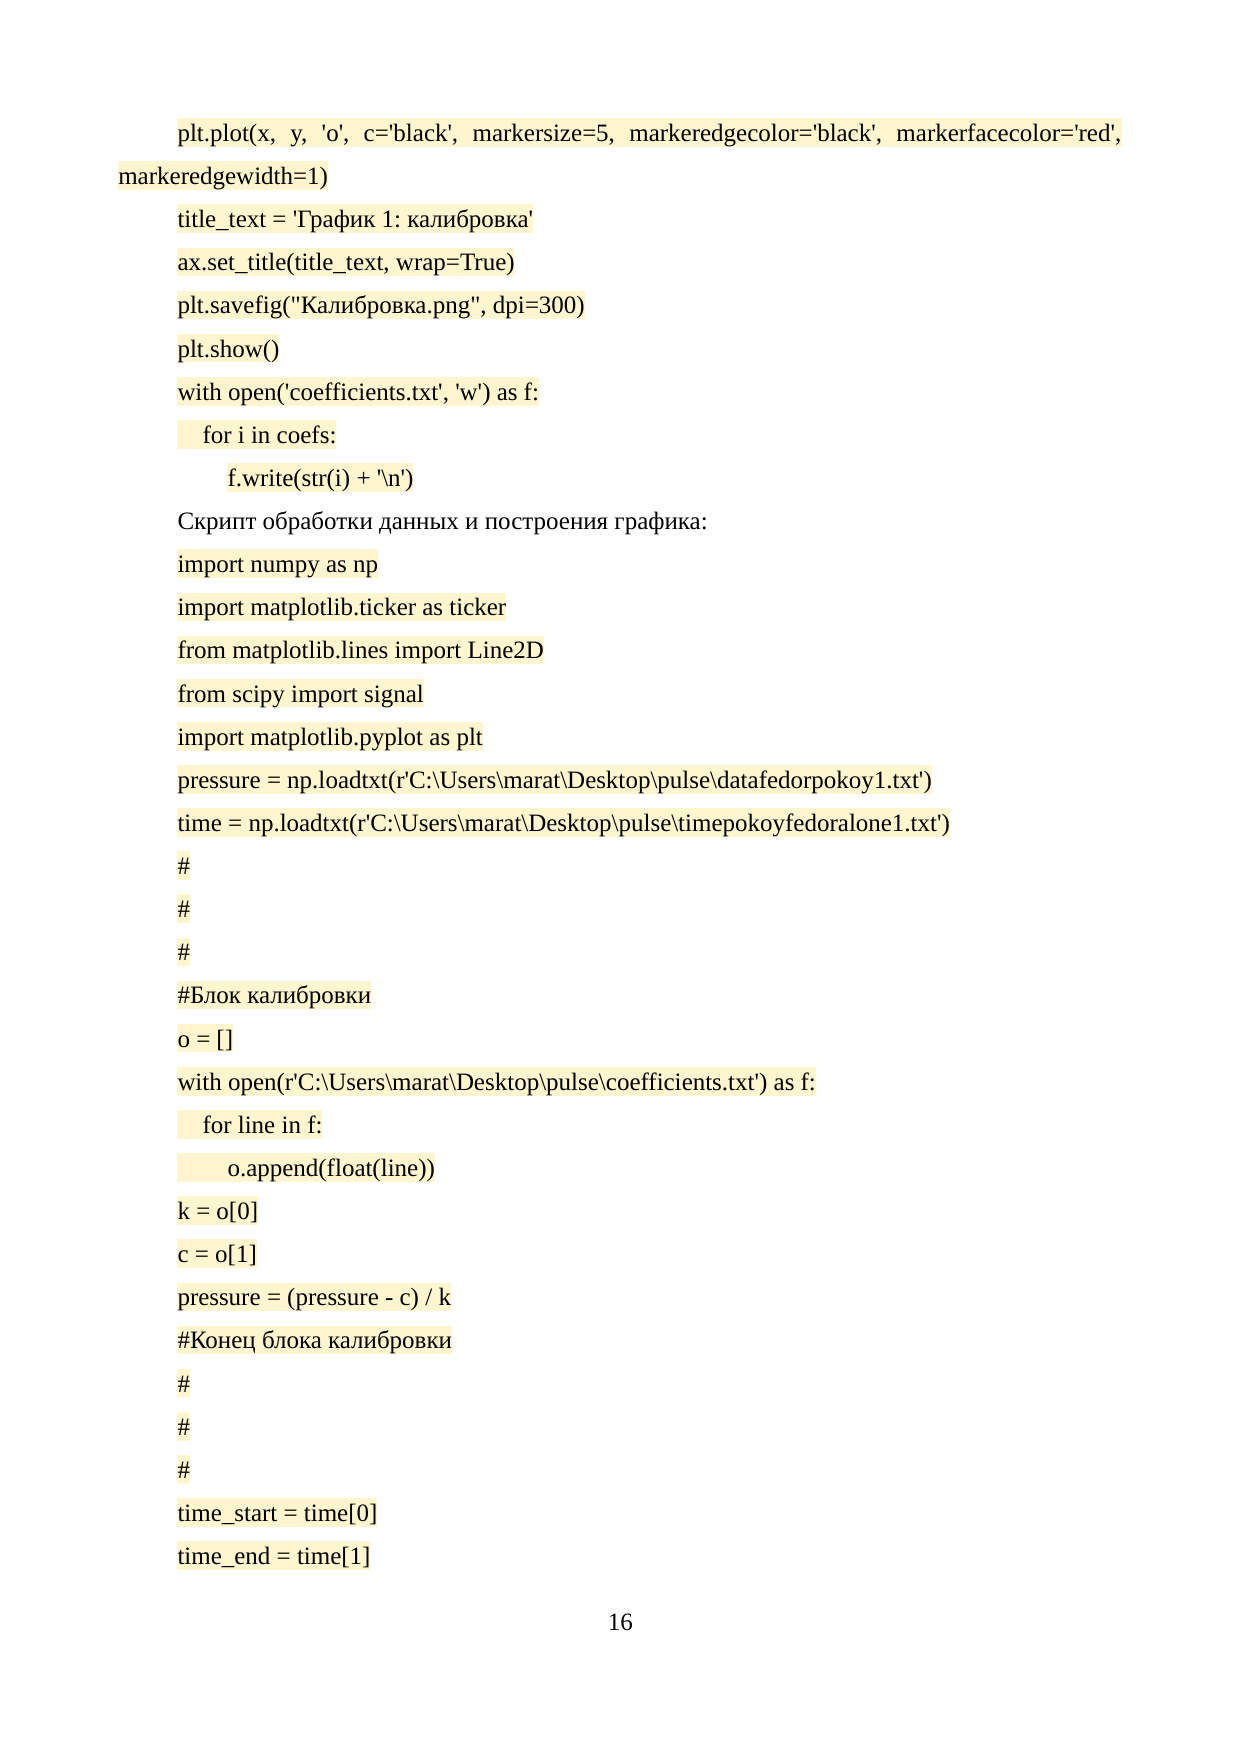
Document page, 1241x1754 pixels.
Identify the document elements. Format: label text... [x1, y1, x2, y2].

text plt.show() [118, 334, 1122, 362]
text with open('coefficients.txt', 'w') as f: [118, 377, 1122, 406]
text # [118, 851, 1122, 880]
text o.append(float(line)) [118, 1153, 1122, 1182]
text with open(r'C:\Users\marat\Desktop\pulse\coefficients.txt') as f: [118, 1067, 1122, 1096]
text import matplotlib.pyplot as plt [118, 722, 1122, 751]
text title_text = 'График 1: калибровка' [118, 204, 1122, 233]
text # [118, 1412, 1122, 1441]
text f.write(str(i) + '\n') [118, 463, 1122, 492]
text # [118, 1369, 1122, 1397]
text #Конец блока калибровки [118, 1326, 1122, 1354]
text o = [] [118, 1024, 1122, 1052]
text plt.savefig("Калибровка.png", dpi=300) [118, 291, 1122, 319]
text c = o[1] [118, 1239, 1122, 1268]
text # [118, 1455, 1122, 1484]
text from matplotlib.lines import Line2D [118, 636, 1122, 664]
text time = np.loadtxt(r'C:\Users\marat\Desktop\pulse\timepokoyfedoralone1.txt') [118, 808, 1122, 837]
text #Блок калибровки [118, 981, 1122, 1009]
text time_start = time[0] [118, 1498, 1122, 1527]
text # [118, 937, 1122, 966]
text pressure = np.loadtxt(r'C:\Users\marat\Desktop\pulse\datafedorpokoy1.txt') [118, 765, 1122, 794]
text # [118, 894, 1122, 923]
text k = o[0] [118, 1196, 1122, 1225]
text Скрипт обработки данных и построения графика: [118, 506, 1122, 535]
text ax.set_title(title_text, wrap=True) [118, 247, 1122, 276]
text pressure = (pressure - c) / k [118, 1282, 1122, 1311]
text import numpy as np [118, 549, 1122, 578]
text from scipy import signal [118, 679, 1122, 707]
text for i in coefs: [118, 420, 1122, 449]
text import matplotlib.ticker as ticker [118, 592, 1122, 621]
text time_end = time[1] [118, 1541, 1122, 1570]
text plt.plot(x, y, 'o', c='black', markersize=5, markeredgecolor='black', markerfacecolor='red', markeredgewidth=1) [118, 118, 1122, 190]
text for line in f: [118, 1110, 1122, 1139]
